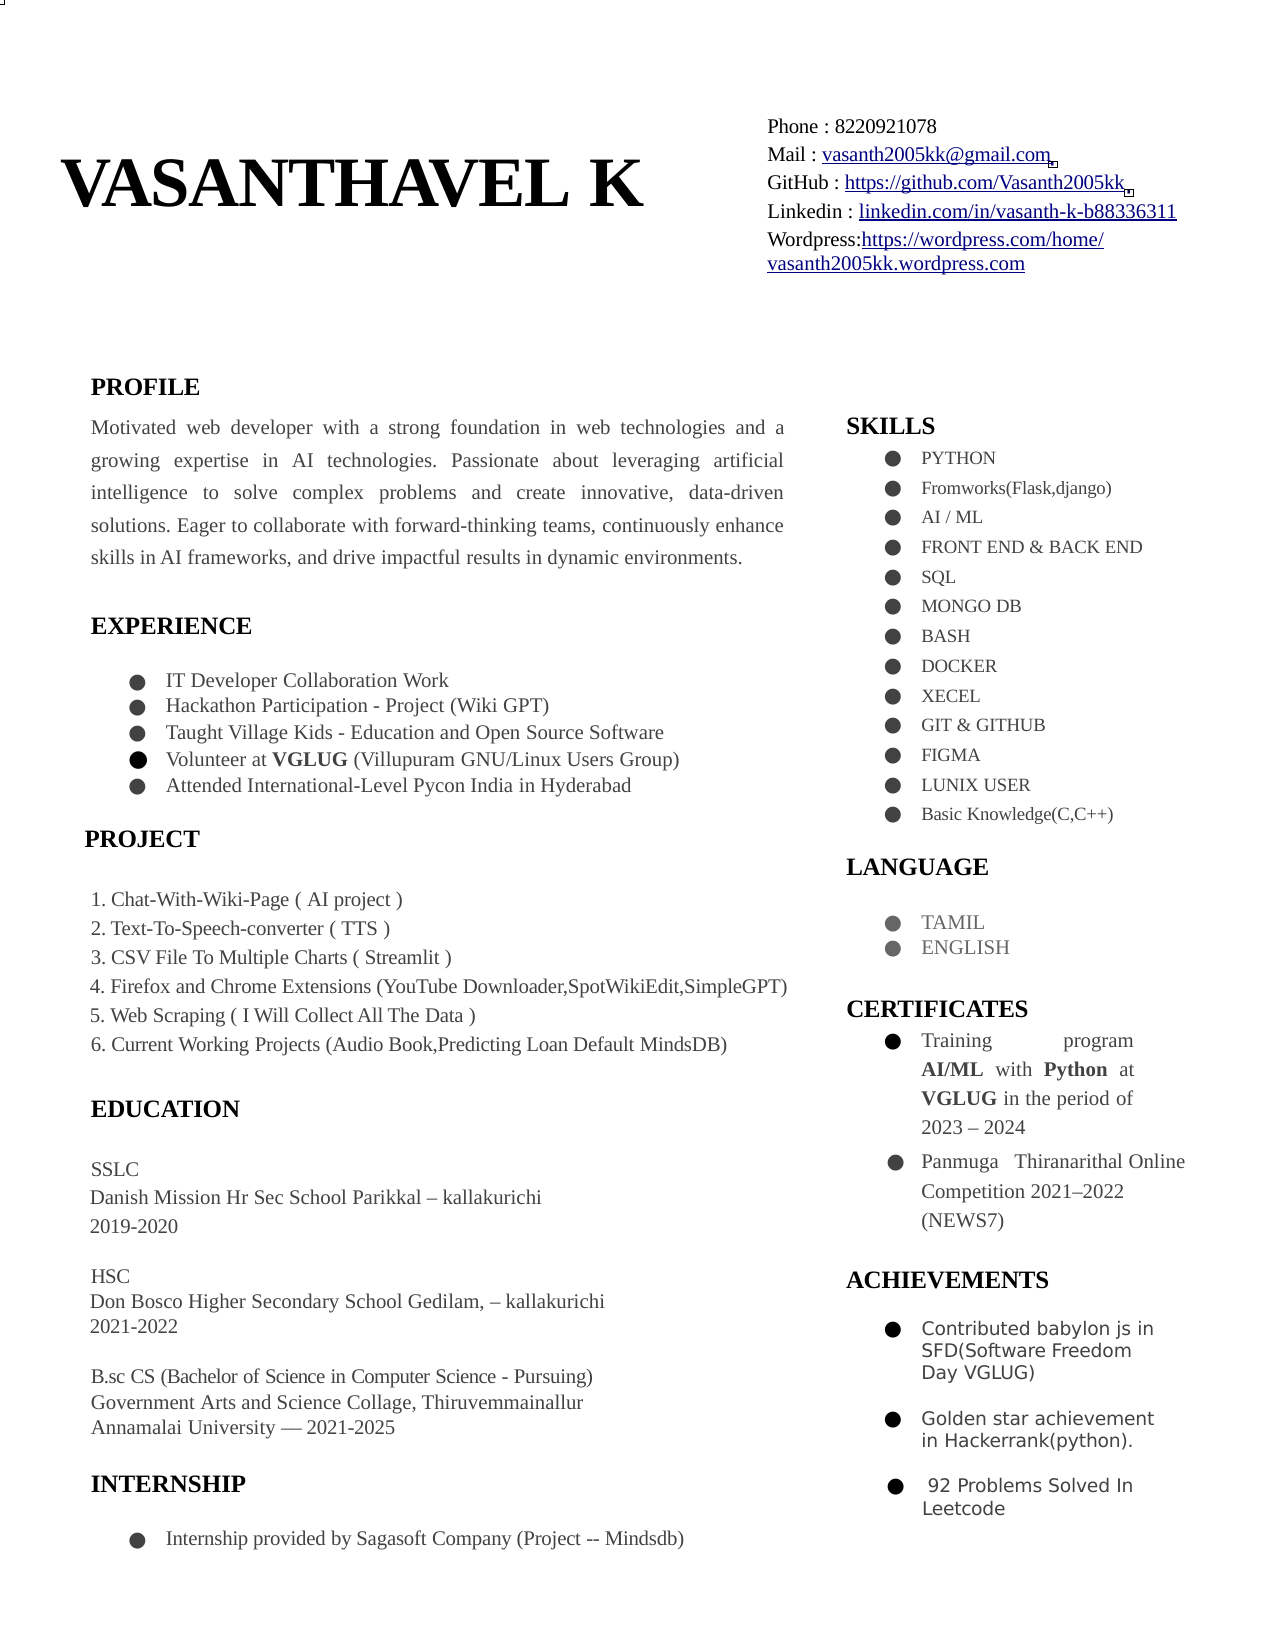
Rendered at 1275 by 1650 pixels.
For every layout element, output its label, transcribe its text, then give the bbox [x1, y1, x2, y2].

text ● [883, 445, 927, 469]
text ● [883, 772, 927, 796]
text FRONT END & BACK END [921, 537, 1166, 558]
text 4 [89, 975, 100, 998]
text intelligence to solve complex problems and create innovative, data-driven [91, 481, 808, 504]
text ● [883, 935, 927, 960]
text Fromworks(Flask,django) [921, 477, 1141, 498]
text Volunteer at VGLUG (Villupuram GNU/Linux Users Group) [166, 748, 708, 771]
text ● [883, 534, 927, 558]
text Wordpress:https://wordpress.com/home/ [767, 228, 1131, 251]
text 2 [89, 1316, 100, 1339]
text Hackathon Participation - Project (Wiki GPT) [166, 694, 708, 718]
text solutions. Eager to collaborate with forward-thinking teams, continuously enhance [91, 514, 808, 537]
text LANGUAGE [846, 854, 1016, 881]
text HSC [91, 1265, 156, 1288]
text SQL [921, 567, 1166, 587]
text ● [883, 742, 927, 766]
text IT Developer Collaboration Work [166, 669, 708, 693]
text vasanth2005kk.wordpress.com [767, 252, 1131, 275]
text Internship provided by Sagasoft Company (Project -- Mindsdb) [166, 1527, 708, 1551]
text Leetcode [922, 1498, 1158, 1519]
text PROFILE [91, 373, 227, 401]
text . Firefox and Chrome Extensions (YouTube Downloader,SpotWikiEdit,SimpleGPT) [100, 975, 815, 998]
text 023 – 2024 [931, 1116, 1050, 1139]
text ● [886, 1473, 930, 1498]
text Don Bosco Higher Secondary School Gedilam, – kallakurichi [89, 1290, 629, 1313]
text ● [883, 623, 927, 648]
text 1. Chat-With-Wiki-Page ( AI project ) [91, 888, 476, 911]
text Phone : 8220921078 [767, 115, 961, 138]
text ● [883, 801, 927, 826]
text ● [883, 1028, 927, 1052]
text SFD(Software Freedom [921, 1340, 1177, 1362]
text 2. Text-To-Speech-converter ( TTS ) [91, 917, 476, 940]
text EXPERIENCE [91, 612, 279, 640]
text ● [883, 475, 927, 499]
text Training [921, 1029, 1018, 1052]
text Attended International-Level Pycon India in Hyderabad [166, 774, 708, 797]
text PROJECT [84, 826, 226, 853]
text Day VGLUG) [921, 1362, 1177, 1384]
text INTERNSHIP [91, 1470, 271, 1498]
text GitHub : https://github.com/Vasanth2005kk [767, 171, 1202, 194]
text Golden star achievement [921, 1408, 1178, 1429]
text growing expertise in AI technologies. Passionate about leveraging artificial [91, 449, 808, 472]
text Competition 2021–2022 [921, 1180, 1210, 1203]
text TAMIL [921, 911, 1035, 934]
text ● [128, 669, 166, 693]
text B.sc CS (Bachelor of Science in Computer Science - Pursuing) [91, 1366, 608, 1389]
text 3. CSV File To Multiple Charts ( Streamlit ) [91, 946, 476, 969]
text in Hackerrank(python). [921, 1430, 1178, 1452]
text Panmuga Thiranarithal Online [921, 1150, 1210, 1173]
text Motivated web developer with a strong foundation in web technologies and a [91, 416, 808, 439]
text AI/ML with Python at [921, 1058, 1159, 1081]
text 2 [921, 1116, 931, 1139]
text ● [883, 564, 927, 588]
text Basic Knowledge(C,C++) [921, 804, 1138, 825]
text ACHIEVEMENTS [846, 1267, 1076, 1294]
text VASANTHAVEL K [60, 144, 686, 222]
text SKILLS [846, 412, 961, 440]
text ● [883, 653, 927, 677]
text ● [883, 910, 927, 934]
text VGLUG in the period of [921, 1087, 1158, 1110]
text EDUCATION [91, 1095, 268, 1123]
text DOCKER [921, 656, 1023, 676]
text ● [883, 504, 927, 529]
text CERTIFICATES [846, 995, 1058, 1023]
text LUNIX USER [921, 774, 1138, 795]
text ● [128, 720, 173, 744]
text MONGO DB [921, 596, 1046, 617]
text ● [883, 712, 927, 737]
text ● [128, 745, 173, 772]
text 6. Current Working Projects (Audio Book,Predicting Loan Default MindsDB) [91, 1033, 752, 1056]
text Taught Village Kids - Education and Open Source Software [166, 721, 708, 744]
text Mail : vasanth2005kk@gmail.com [767, 143, 1202, 166]
text program [1063, 1029, 1159, 1052]
text PYTHON [921, 448, 1022, 469]
text Linkedin : linkedin.com/in/vasanth-k-b88336311 [767, 200, 1202, 223]
text 5 [89, 1004, 125, 1027]
text BASH [921, 626, 1046, 647]
text ● [886, 1149, 930, 1174]
text ENGLISH [921, 936, 1035, 959]
text (NEWS7) [921, 1209, 1210, 1232]
text ● Contributed babylon js in [884, 1316, 1177, 1340]
text AI / ML [921, 507, 1141, 528]
text Danish Mission Hr Sec School Parikkal – kallakurichi [89, 1186, 566, 1209]
text 2019-2020 [89, 1215, 205, 1238]
text ● [883, 593, 927, 618]
text . Web Scraping ( I Will Collect All The Data ) [125, 1004, 815, 1027]
text ● [884, 1406, 930, 1430]
text GIT & GITHUB [921, 715, 1070, 736]
text ● [128, 773, 173, 797]
text Annamalai University –– 2021-2025 [91, 1416, 608, 1439]
text Government Arts and Science Collage, Thiruvemmainallur [91, 1391, 608, 1414]
text ● [128, 694, 166, 718]
text ● [883, 683, 927, 707]
text 92 Problems Solved In [927, 1475, 1158, 1497]
text FIGMA [921, 745, 1070, 766]
text XECEL [921, 685, 1006, 706]
text SSLC [91, 1158, 165, 1181]
text skills in AI frameworks, and drive impactful results in dynamic environments. [91, 546, 808, 569]
text 021-2022 [100, 1316, 205, 1339]
text ● [128, 1527, 166, 1551]
